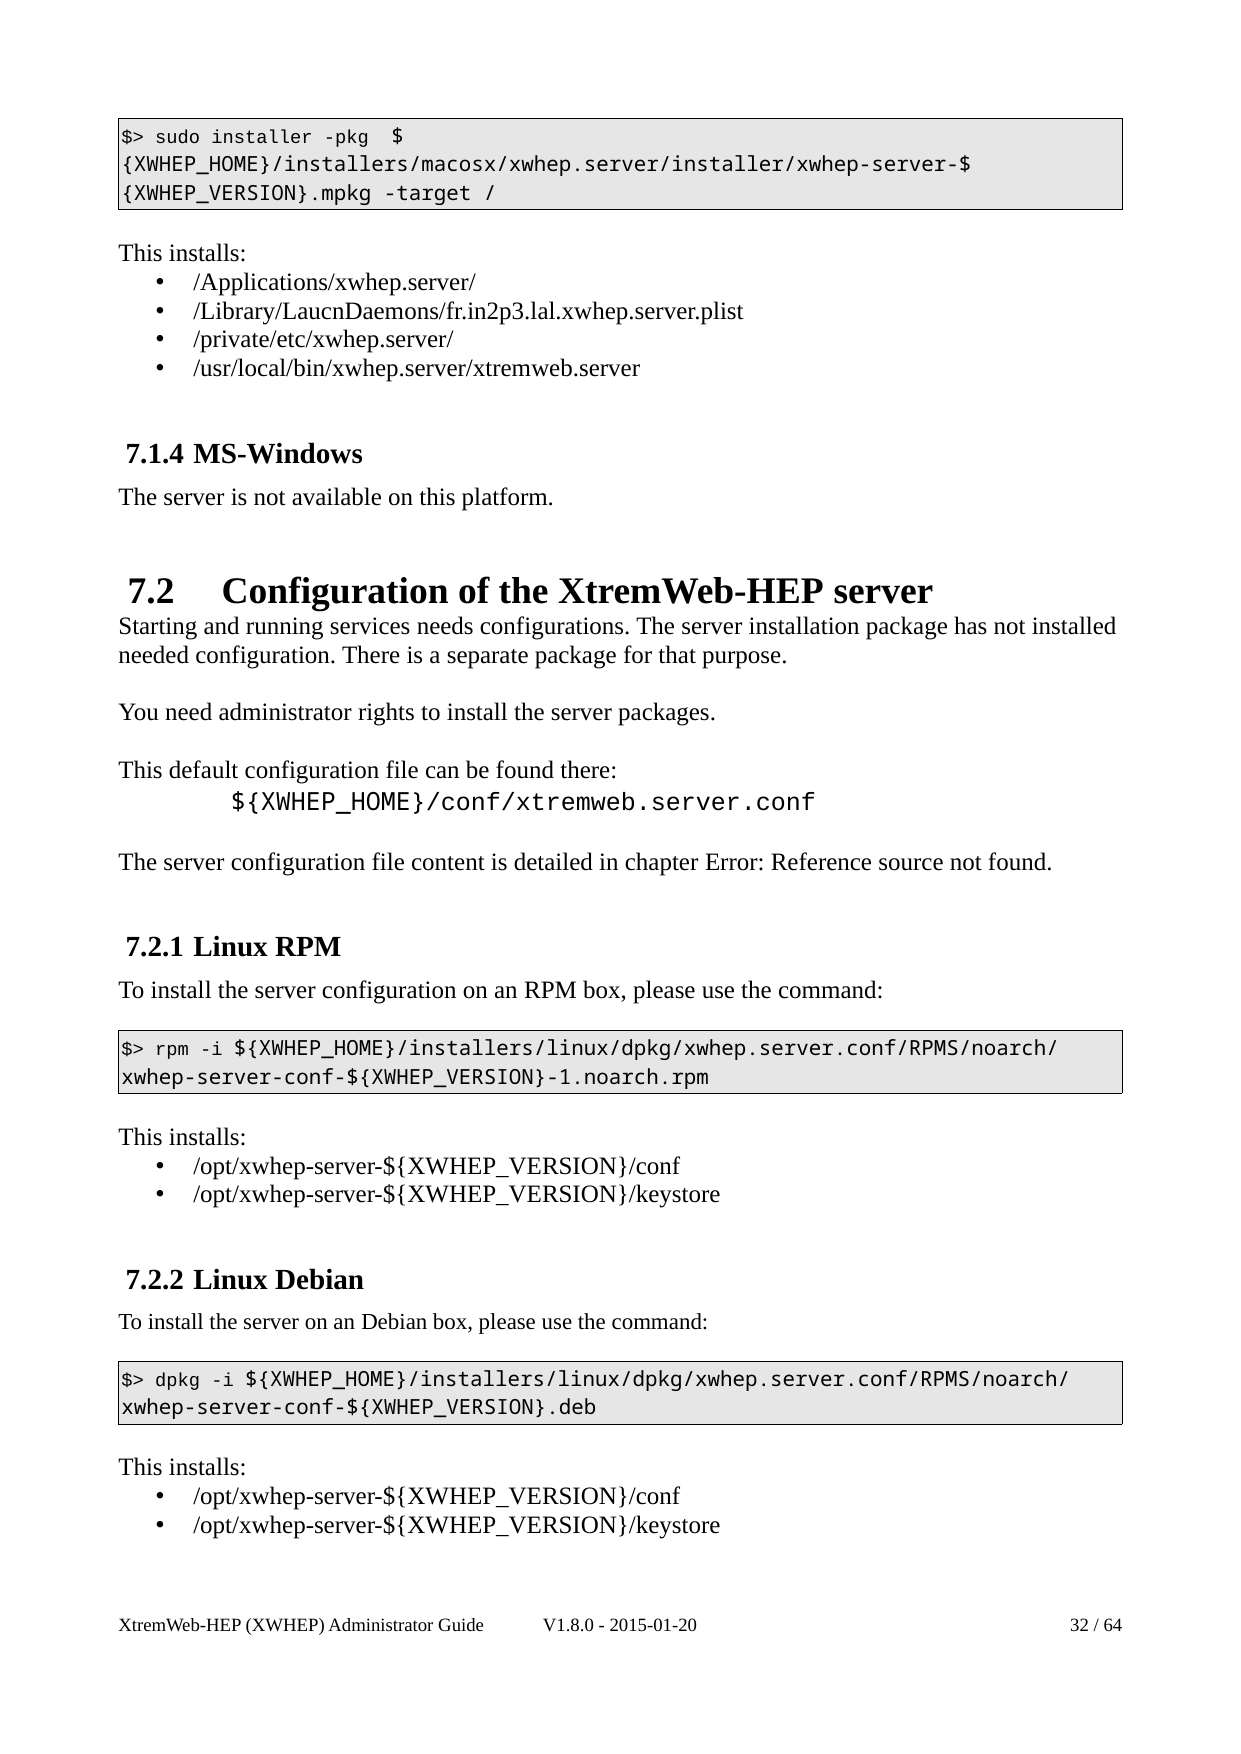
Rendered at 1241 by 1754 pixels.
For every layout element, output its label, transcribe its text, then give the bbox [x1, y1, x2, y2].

text This installs: [118, 1452, 1122, 1481]
text $> sudo installer -pkg ${XWHEP_HOME}/installers/macosx/xwhep.server/installer/xwhep-server-${XWHEP_VERSION}.mpkg -target / [119, 119, 1122, 209]
list /opt/xwhep-server-${XWHEP_VERSION}/keystore [156, 1510, 1122, 1539]
text This default configuration file can be found there: [118, 755, 1122, 784]
list /usr/local/bin/xwhep.server/xtremweb.server [156, 353, 1122, 382]
text You need administrator rights to install the server packages. [118, 697, 1122, 726]
list /opt/xwhep-server-${XWHEP_VERSION}/conf [156, 1151, 1122, 1179]
text This installs: [118, 1122, 1122, 1151]
list /Applications/xwhep.server/ [156, 267, 1122, 296]
subtitle Linux Debian [118, 1262, 1122, 1296]
list /opt/xwhep-server-${XWHEP_VERSION}/keystore [156, 1179, 1122, 1208]
text This installs: [118, 238, 1122, 267]
subtitle MS-Windows [118, 436, 1122, 469]
text To install the server configuration on an RPM box, please use the command: [118, 975, 1122, 1004]
list ${XWHEP_HOME}/conf/xtremweb.server.conf [193, 784, 1122, 818]
text $> rpm -i ${XWHEP_HOME}/installers/linux/dpkg/xwhep.server.conf/RPMS/noarch/xwhep-server-conf-${XWHEP_VERSION}-1.noarch.rpm [119, 1031, 1122, 1093]
text To install the server on an Debian box, please use the command: [118, 1308, 1122, 1334]
text Starting and running services needs configurations. The server installation package has not installed needed configuration. There is a separate package for that purpose. [118, 611, 1122, 669]
list /private/etc/xwhep.server/ [156, 324, 1122, 353]
subtitle Configuration of the XtremWeb-HEP server [118, 568, 1122, 611]
text The server is not available on this platform. [118, 482, 1122, 511]
subtitle Linux RPM [118, 929, 1122, 963]
text The server configuration file content is detailed in chapter Error: Reference source not found. [118, 847, 1122, 875]
list /Library/LaucnDaemons/fr.in2p3.lal.xwhep.server.plist [156, 296, 1122, 324]
list /opt/xwhep-server-${XWHEP_VERSION}/conf [156, 1481, 1122, 1510]
text $> dpkg -i ${XWHEP_HOME}/installers/linux/dpkg/xwhep.server.conf/RPMS/noarch/xwhep-server-conf-${XWHEP_VERSION}.deb [119, 1362, 1122, 1424]
